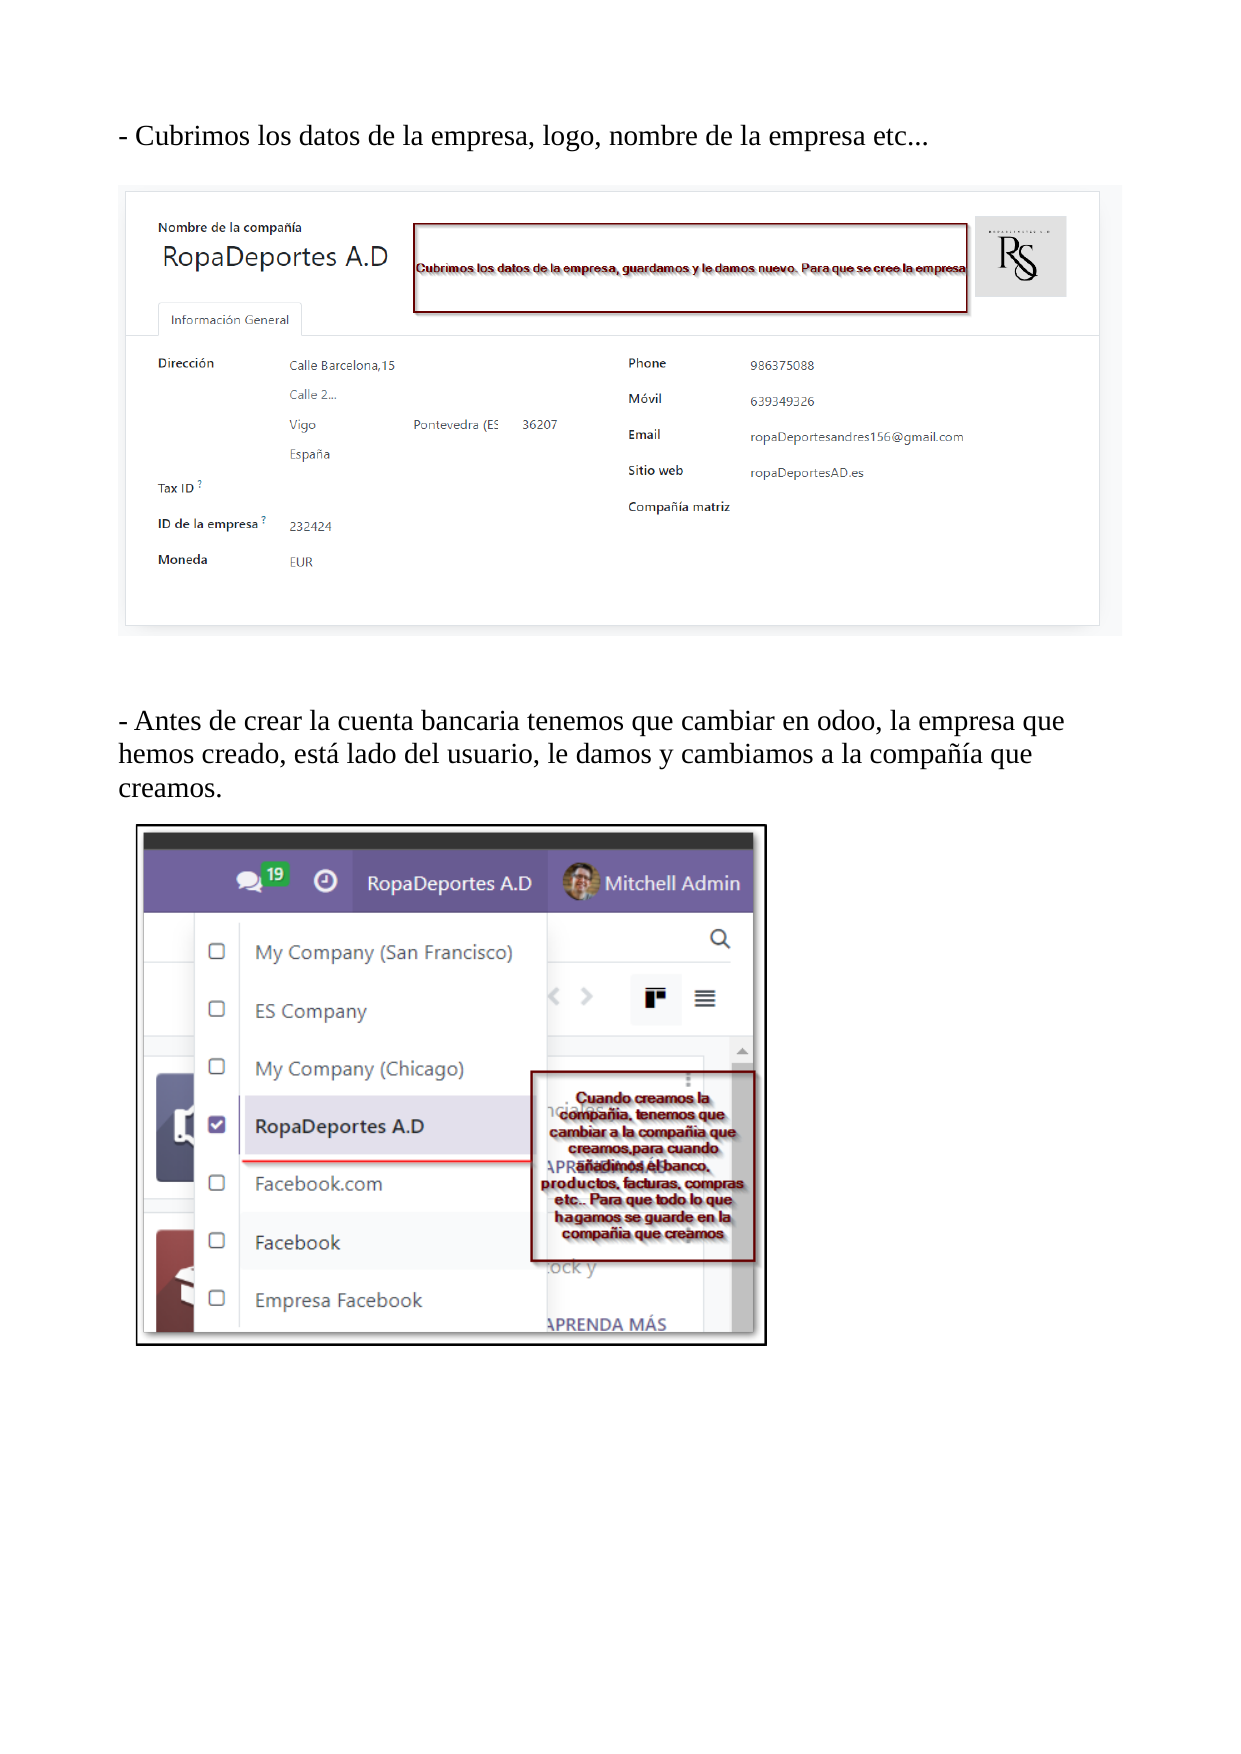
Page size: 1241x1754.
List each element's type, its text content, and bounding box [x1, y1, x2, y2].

text - Antes de crear la cuenta bancaria tenemos que cambiar en odoo, la empresa que hemos creado, está lado del usuario, le damos y cambiamos a la compañía que creamos. [118, 703, 1122, 803]
text - Cubrimos los datos de la empresa, logo, nombre de la empresa etc... [118, 118, 1122, 152]
picture [118, 185, 1123, 636]
picture [135, 824, 767, 1346]
